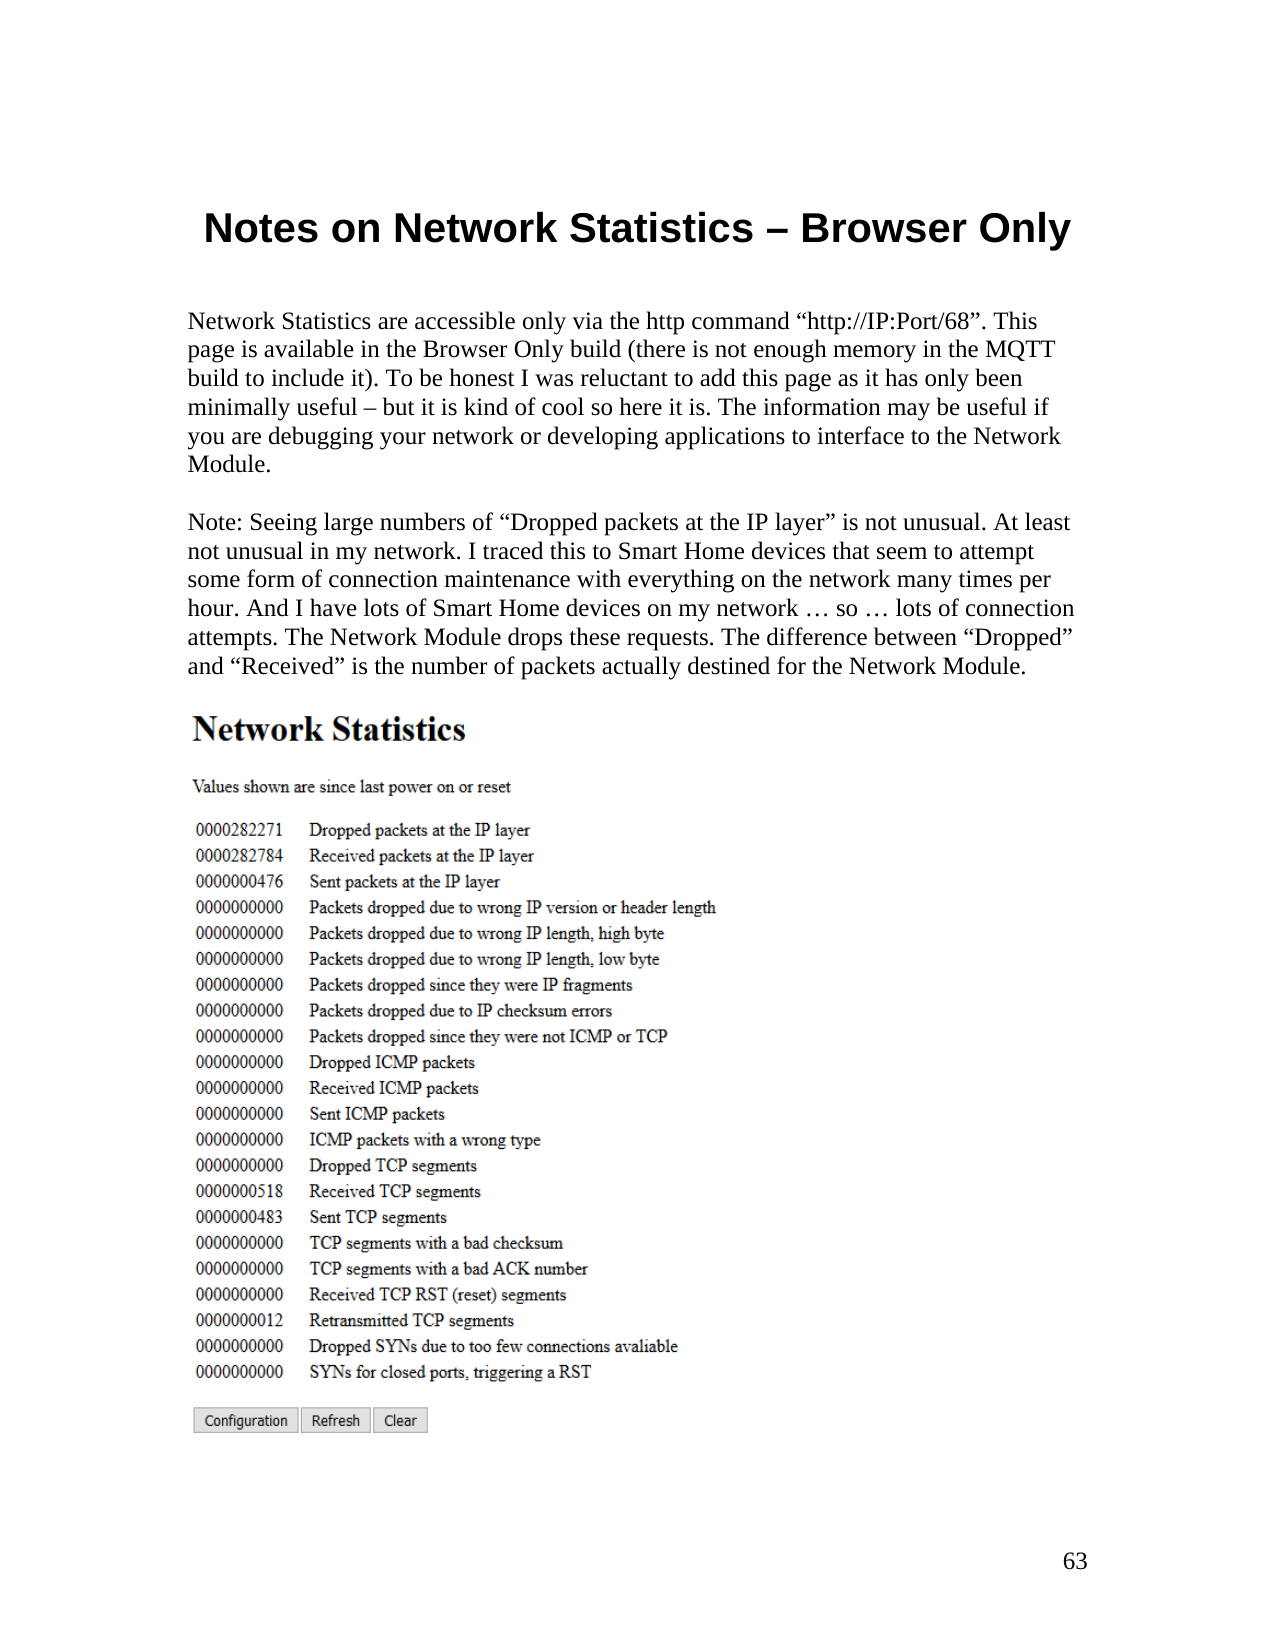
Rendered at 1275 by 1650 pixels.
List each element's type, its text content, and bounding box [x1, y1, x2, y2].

subtitle Notes on Network Statistics – Browser Only [187, 204, 1087, 252]
picture [187, 708, 741, 1446]
text Note: Seeing large numbers of “Dropped packets at the IP layer” is not unusual. At least not unusual in my network. I traced this to Smart Home devices that seem to attempt some form of connection maintenance with everything on the network many times per hour. And I have lots of Smart Home devices on my network … so … lots of connection attempts. The Network Module drops these requests. The difference between “Dropped” and “Received” is the number of packets actually destined for the Network Module. [187, 507, 1087, 679]
text Network Statistics are accessible only via the http command “http://IP:Port/68”. This page is available in the Browser Only build (there is not enough memory in the MQTT build to include it). To be honest I was reluctant to add this page as it has only been minimally useful – but it is kind of cool so here it is. The information may be useful if you are debugging your network or developing applications to interface to the Network Module. [187, 306, 1087, 478]
